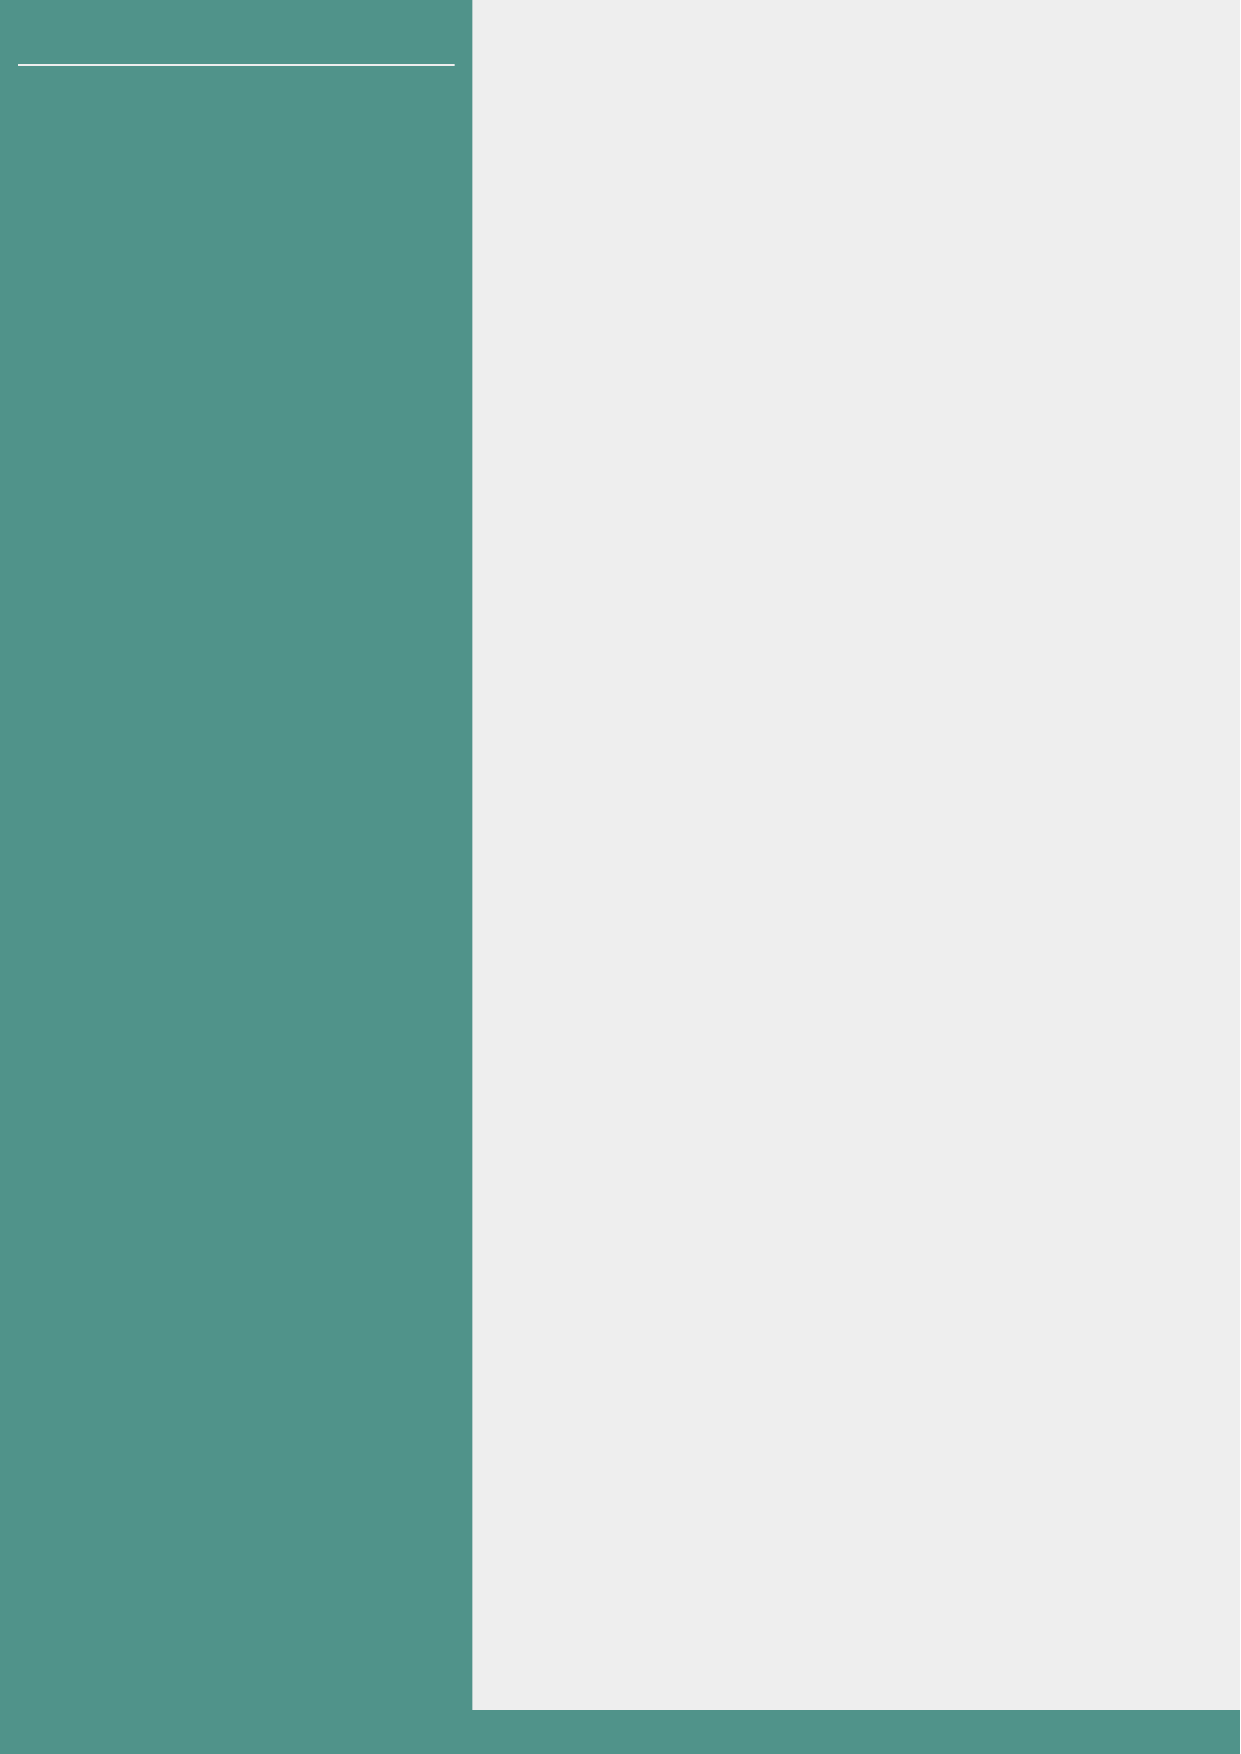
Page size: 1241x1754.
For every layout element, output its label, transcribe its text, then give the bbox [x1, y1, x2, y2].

table_header EDUCATION PROGRAMMING SKILLS DATABASE DEVELOPMENT SKILLS SUBJECT KNOWLEDGE AREA OF INTEREST Software engineering Full stack development CERTIFICATIONS Software engineering and agile model Python programing PROJECT [473, 0, 1240, 133]
